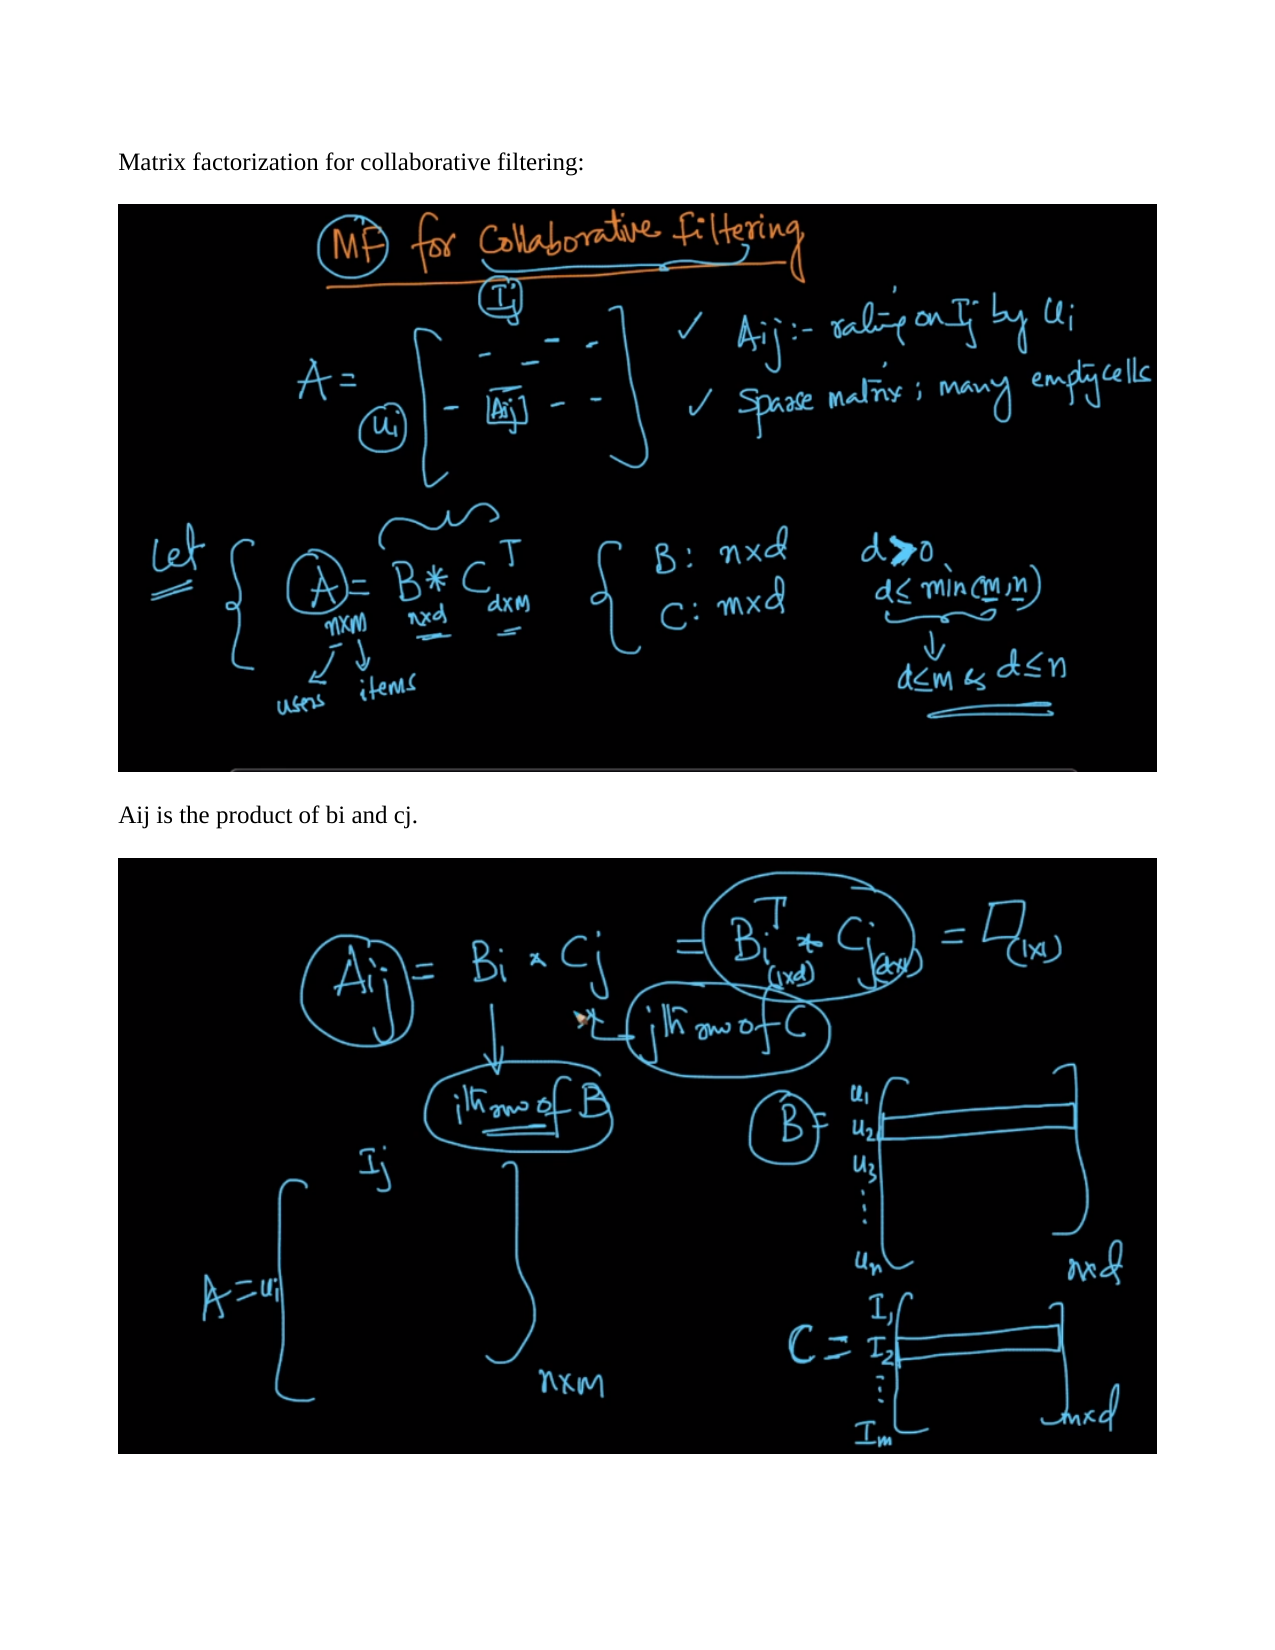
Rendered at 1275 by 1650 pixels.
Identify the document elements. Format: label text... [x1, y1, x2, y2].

text Aij is the product of bi and cj. [118, 801, 1157, 829]
picture [118, 204, 1157, 772]
text Matrix factorization for collaborative filtering: [118, 147, 1157, 176]
picture [118, 858, 1157, 1454]
